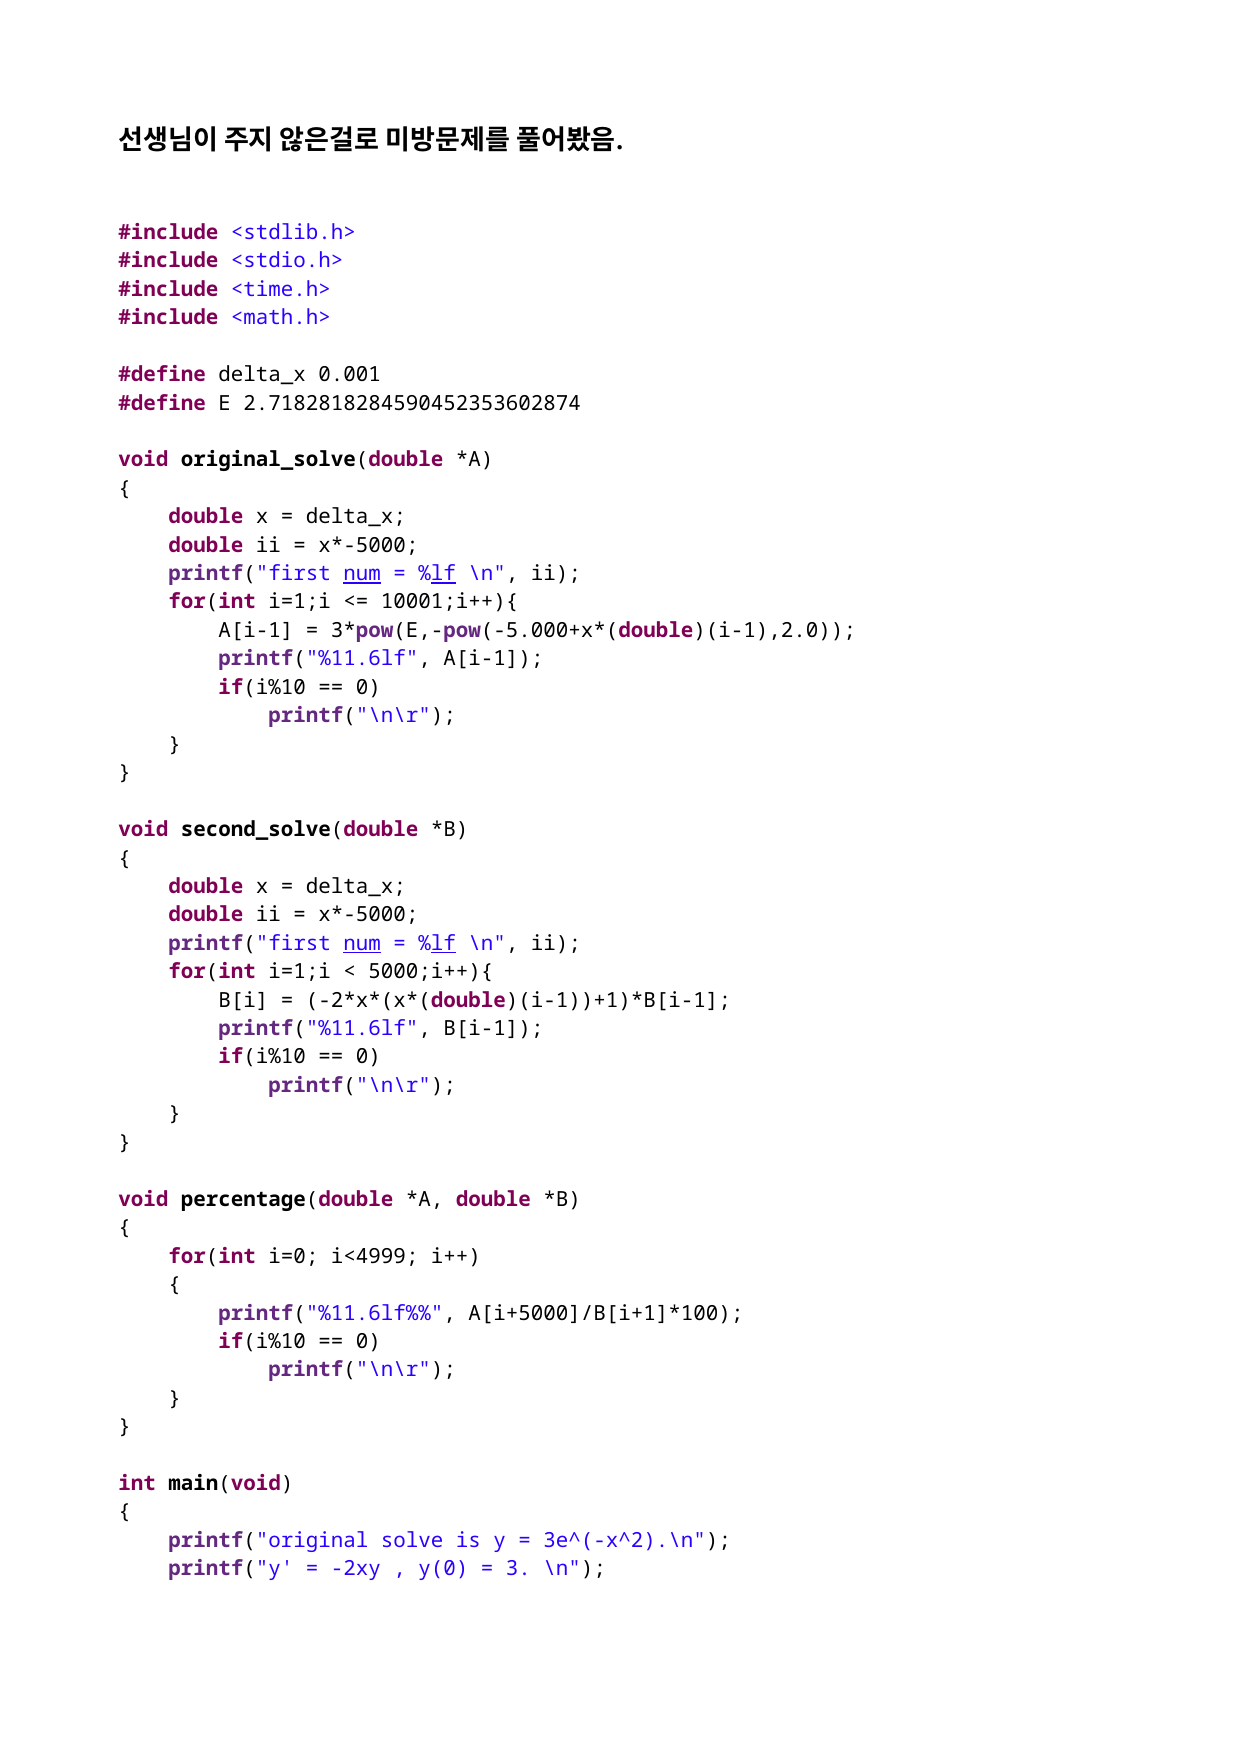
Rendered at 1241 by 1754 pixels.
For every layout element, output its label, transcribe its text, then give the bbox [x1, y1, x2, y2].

text } [118, 1098, 1122, 1127]
text printf("%11.6lf", A[i-1]); [118, 643, 1122, 672]
text int main(void) [118, 1468, 1122, 1497]
text A[i-1] = 3*pow(E,-pow(-5.000+x*(double)(i-1),2.0)); [118, 615, 1122, 643]
text } [118, 757, 1122, 786]
text { [118, 843, 1122, 871]
text { [118, 473, 1122, 501]
text printf("\n\r"); [118, 1070, 1122, 1098]
text printf("first num = %lf \n", ii); [118, 928, 1122, 956]
text { [118, 1269, 1122, 1298]
text } [118, 1383, 1122, 1411]
text printf("\n\r"); [118, 700, 1122, 729]
text if(i%10 == 0) [118, 1326, 1122, 1354]
text double ii = x*-5000; [118, 899, 1122, 928]
text #define E 2.7182818284590452353602874 [118, 388, 1122, 416]
text void original_solve(double *A) [118, 444, 1122, 473]
text } [118, 1127, 1122, 1155]
text #include <time.h> [118, 274, 1122, 302]
text printf("first num = %lf \n", ii); [118, 558, 1122, 587]
text for(int i=1;i < 5000;i++){ [118, 956, 1122, 985]
text { [118, 1497, 1122, 1525]
text printf("y' = -2xy , y(0) = 3. \n"); [118, 1553, 1122, 1582]
text for(int i=0; i<4999; i++) [118, 1241, 1122, 1269]
text printf("%11.6lf%%", A[i+5000]/B[i+1]*100); [118, 1298, 1122, 1326]
text printf("\n\r"); [118, 1354, 1122, 1383]
text double ii = x*-5000; [118, 530, 1122, 558]
text void second_solve(double *B) [118, 814, 1122, 843]
text } [118, 729, 1122, 757]
text if(i%10 == 0) [118, 1042, 1122, 1070]
text #include <math.h> [118, 302, 1122, 331]
text } [118, 1411, 1122, 1440]
text printf("%11.6lf", B[i-1]); [118, 1013, 1122, 1042]
text #define delta_x 0.001 [118, 359, 1122, 388]
text void percentage(double *A, double *B) [118, 1184, 1122, 1212]
text 선생님이 주지 않은걸로 미방문제를 풀어봤음. [118, 118, 1122, 157]
text B[i] = (-2*x*(x*(double)(i-1))+1)*B[i-1]; [118, 985, 1122, 1013]
text { [118, 1212, 1122, 1241]
text for(int i=1;i <= 10001;i++){ [118, 587, 1122, 615]
text #include <stdio.h> [118, 245, 1122, 274]
text double x = delta_x; [118, 871, 1122, 899]
text double x = delta_x; [118, 501, 1122, 530]
text printf("original solve is y = 3e^(-x^2).\n"); [118, 1525, 1122, 1553]
text #include <stdlib.h> [118, 217, 1122, 245]
text if(i%10 == 0) [118, 672, 1122, 700]
